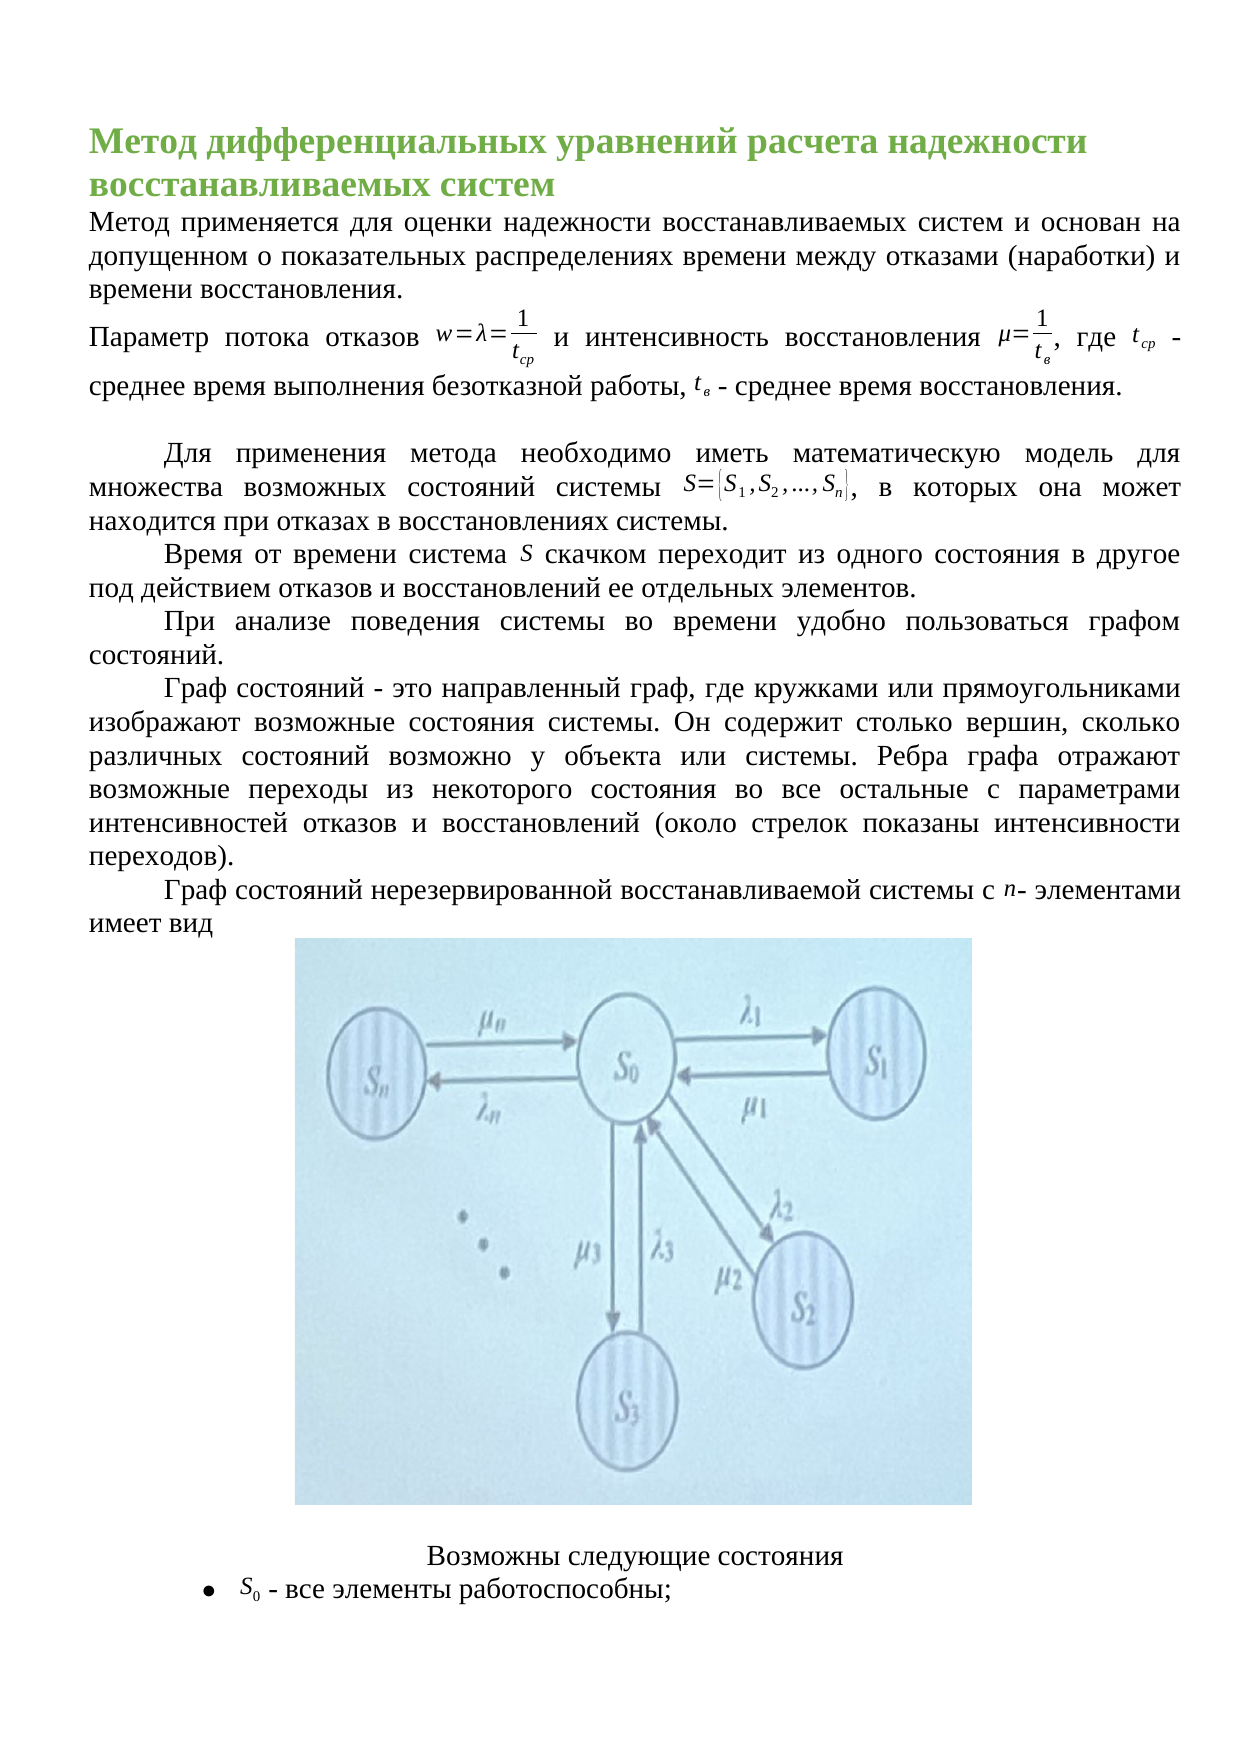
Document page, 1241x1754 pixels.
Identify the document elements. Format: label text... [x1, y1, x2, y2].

text Метод применяется для оценки надежности восстанавливаемых систем и основан на допущенном о показательных распределениях времени между отказами (наработки) и времени восстановления. [89, 204, 1181, 305]
text Метод дифференциальных уравнений расчета надежности восстанавливаемых систем [89, 118, 1181, 204]
text Граф состояний - это направленный граф, где кружками или прямоугольниками изображают возможные состояния системы. Он содержит столько вершин, сколько различных состояний возможно у объекта или системы. Ребра графа отражают возможные переходы из некоторого состояния во все остальные с параметрами интенсивностей отказов и восстановлений (около стрелок показаны интенсивности переходов). [89, 671, 1181, 872]
text Параметр потока отказов и интенсивность восстановления , где - среднее время выполнения безотказной работы, - среднее время восстановления. [89, 305, 1181, 401]
list - все элементы работоспособны; [201, 1572, 1181, 1606]
text Время от времени система скачком переходит из одного состояния в другое под действием отказов и восстановлений ее отдельных элементов. [89, 536, 1181, 603]
text При анализе поведения системы во времени удобно пользоваться графом состояний. [89, 603, 1181, 671]
picture [294, 938, 972, 1505]
text Возможны следующие состояния [86, 939, 1181, 1572]
text Для применения метода необходимо иметь математическую модель для множества возможных состояний системы , в которых она может находится при отказах в восстановлениях системы. [89, 435, 1181, 536]
text Граф состояний нерезервированной восстанавливаемой системы с - элементами имеет вид [89, 872, 1181, 939]
